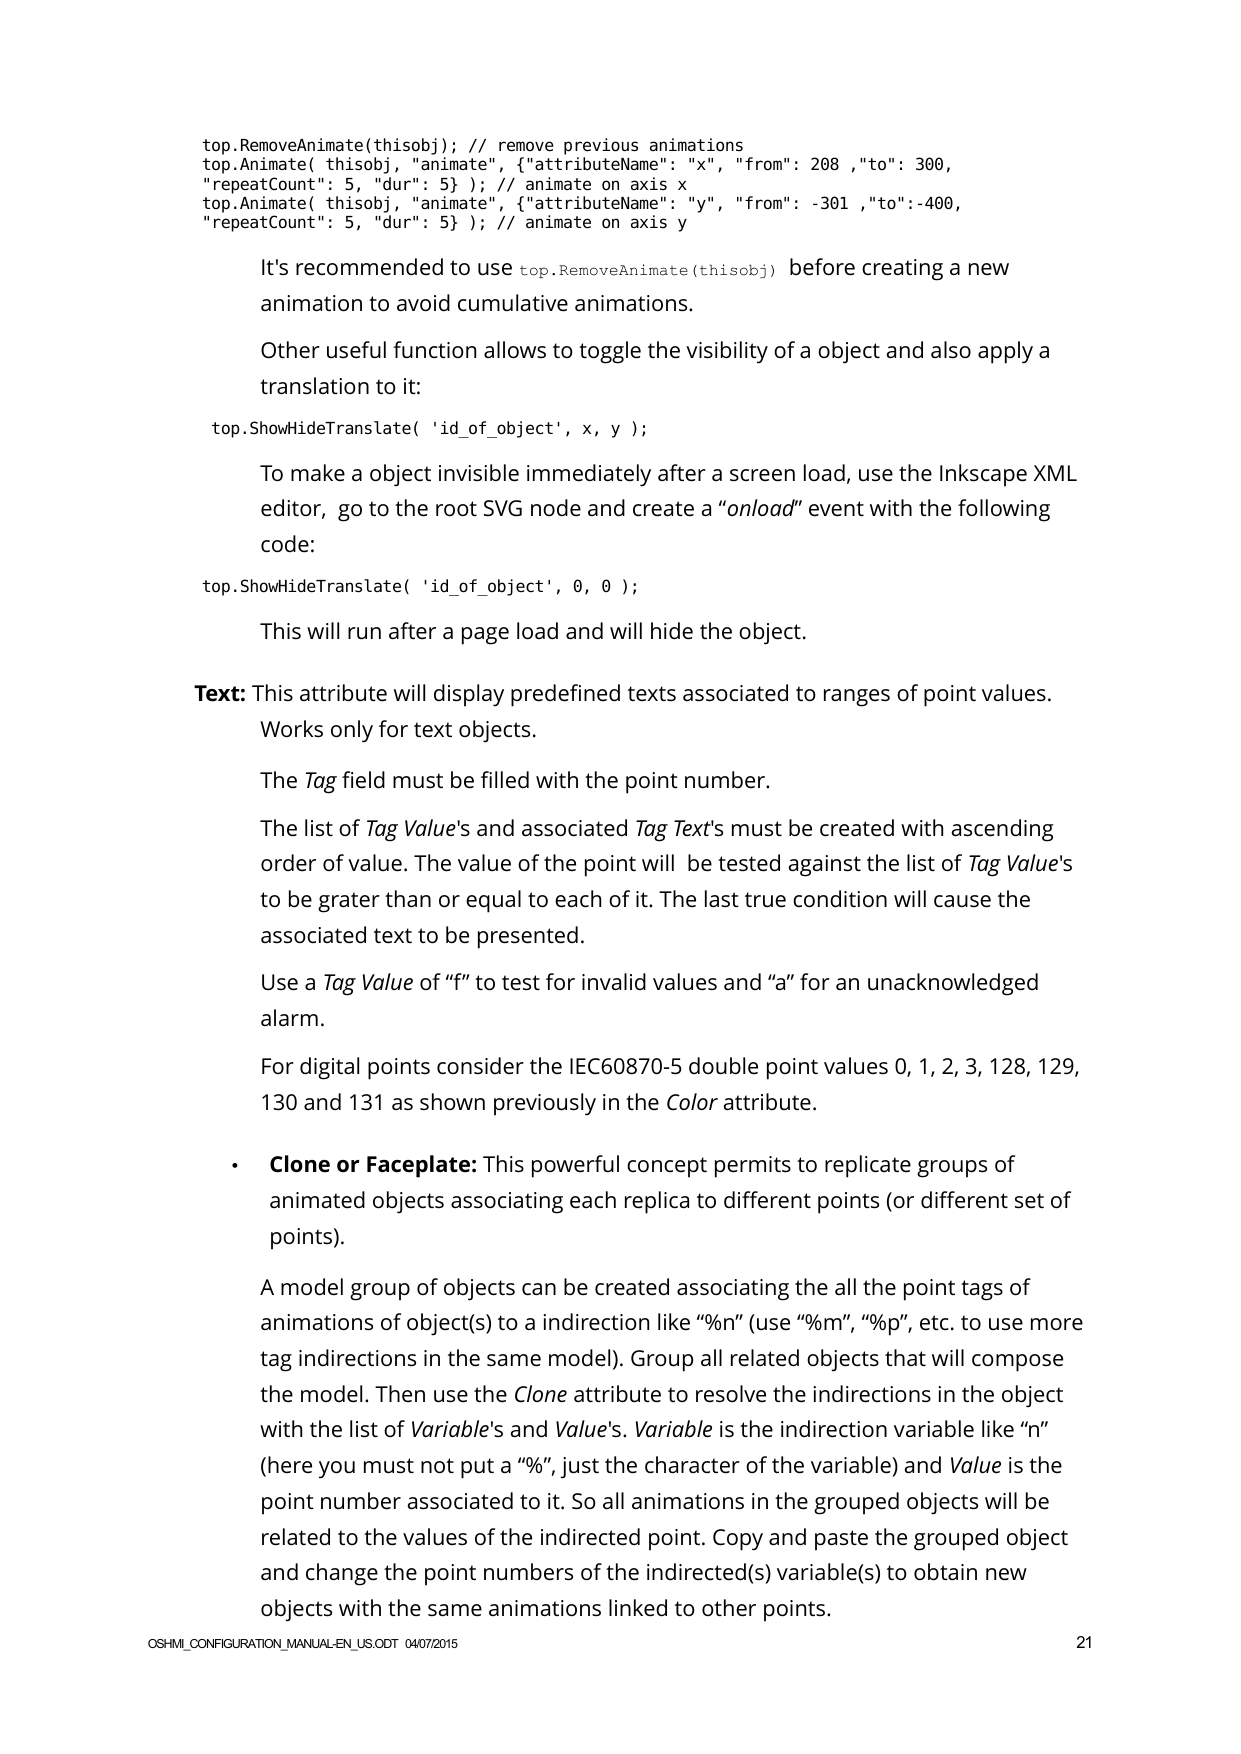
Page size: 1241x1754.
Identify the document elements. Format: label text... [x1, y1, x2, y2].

text top.Animate( thisobj, "animate", {"attributeName": "x", "from": 208 ,"to": 300, "repeatCount": 5, "dur": 5} ); // animate on axis x [202, 155, 1093, 194]
text A model group of objects can be created associating the all the point tags of animations of object(s) to a indirection like “%n” (use “%m”, “%p”, etc. to use more tag indirections in the same model). Group all related objects that will compose the model. Then use the Clone attribute to resolve the indirections in the object with the list of Variable's and Value's. Variable is the indirection variable like “n” (here you must not put a “%”, just the character of the variable) and Value is the point number associated to it. So all animations in the grouped objects will be related to the values of the indirected point. Copy and paste the grouped object and change the point numbers of the indirected(s) variable(s) to obtain new objects with the same animations linked to other points. [260, 1271, 1093, 1623]
text This will run after a page load and will hide the object. [260, 616, 1093, 645]
text top.ShowHideTranslate( 'id_of_object', 0, 0 ); [202, 577, 1093, 596]
text The Tag field must be filled with the point number. [260, 765, 1093, 794]
list Clone or Faceplate: This powerful concept permits to replicate groups of animated objects associating each replica to different points (or different set of points). [232, 1149, 1093, 1251]
text It's recommended to use top.RemoveAnimate(thisobj) before creating a new animation to avoid cumulative animations. [260, 252, 1093, 318]
text Use a Tag Value of “f” to test for invalid values and “a” for an unacknowledged alarm. [260, 967, 1093, 1033]
text top.ShowHideTranslate( 'id_of_object', x, y ); [202, 419, 1093, 438]
text For digital points consider the IEC60870-5 double point values 0, 1, 2, 3, 128, 129, 130 and 131 as shown previously in the Color attribute. [260, 1051, 1093, 1116]
text Other useful function allows to toggle the visibility of a object and also apply a translation to it: [260, 336, 1093, 401]
text top.Animate( thisobj, "animate", {"attributeName": "y", "from": -301 ,"to":-400, "repeatCount": 5, "dur": 5} ); // animate on axis y [202, 194, 1093, 233]
text top.RemoveAnimate(thisobj); // remove previous animations [202, 136, 1093, 155]
text The list of Tag Value's and associated Tag Text's must be created with ascending order of value. The value of the point will be tested against the list of Tag Value's to be grater than or equal to each of it. The last true condition will cause the associated text to be presented. [260, 812, 1093, 949]
text To make a object invisible immediately after a screen load, use the Inkscape XML editor, go to the root SVG node and create a “onload” event with the following code: [260, 458, 1093, 559]
text Text: This attribute will display predefined texts associated to ranges of point values. Works only for text objects. [194, 678, 1093, 744]
